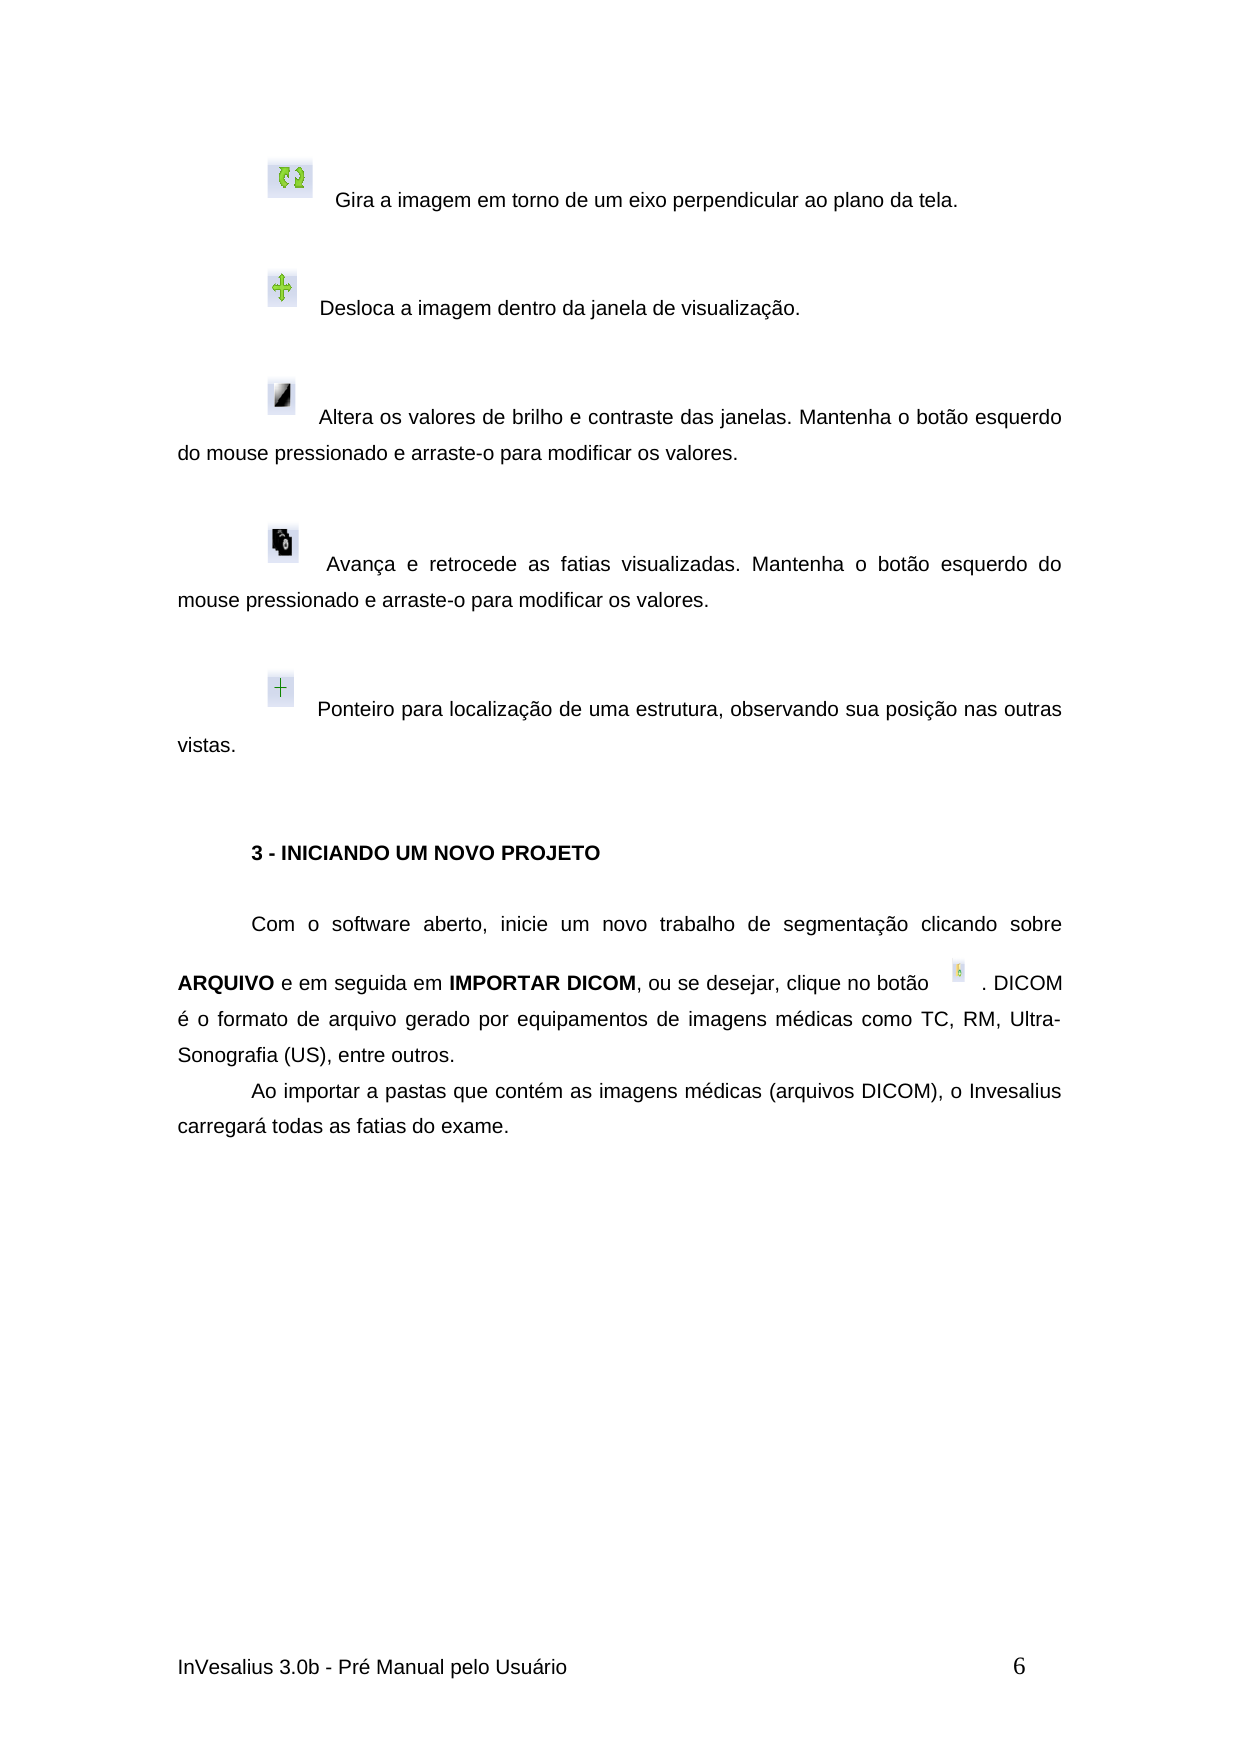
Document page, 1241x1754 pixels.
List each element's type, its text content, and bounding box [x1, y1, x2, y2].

text Com o software aberto, inicie um novo trabalho de segmentação clicando sobre ARQUIVO e em seguida em IMPORTAR DICOM, ou se desejar, clique no botão . DICOM é o formato de arquivo gerado por equipamentos de imagens médicas como TC, RM, Ultra-Sonografia (US), entre outros. [177, 912, 1063, 1066]
picture [267, 521, 299, 563]
text Ao importar a pastas que contém as imagens médicas (arquivos DICOM), o Invesalius carregará todas as fatias do exame. [177, 1078, 1063, 1138]
picture [267, 156, 313, 198]
text Altera os valores de brilho e contraste das janelas. Mantenha o botão esquerdo do mouse pressionado e arraste-o para modificar os valores. [177, 368, 1063, 464]
text Avança e retrocede as fatias visualizadas. Mantenha o botão esquerdo do mouse pressionado e arraste-o para modificar os valores. [177, 512, 1063, 612]
picture [267, 376, 296, 415]
text Ponteiro para localização de uma estrutura, observando sua posição nas outras vistas. [177, 660, 1063, 756]
text 3 - INICIANDO UM NOVO PROJETO [177, 840, 1063, 864]
text Gira a imagem em torno de um eixo perpendicular ao plano da tela. [177, 148, 1063, 211]
picture [952, 957, 965, 982]
picture [267, 668, 294, 707]
picture [267, 268, 297, 307]
text Desloca a imagem dentro da janela de visualização. [177, 259, 1063, 320]
